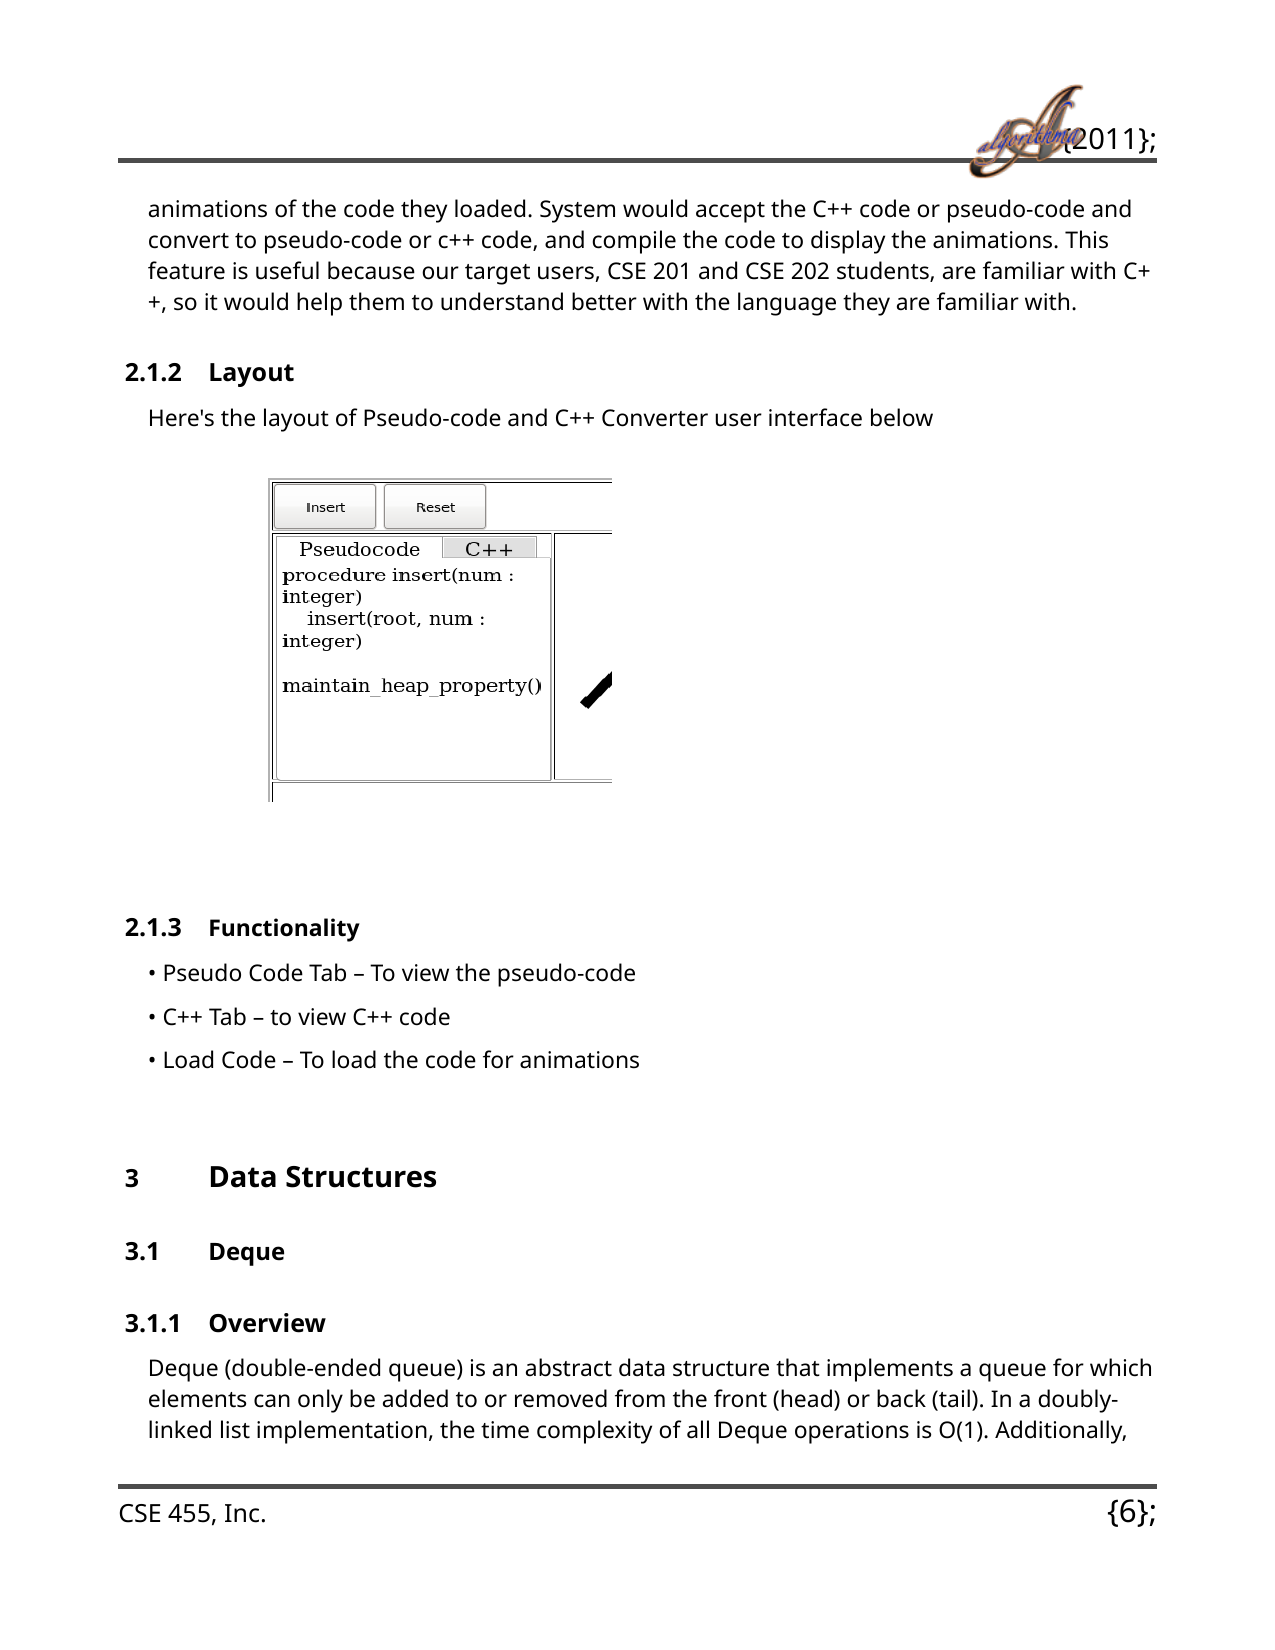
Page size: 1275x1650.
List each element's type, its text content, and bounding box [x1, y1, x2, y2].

subtitle Data Structures [118, 1157, 1157, 1196]
subtitle Overview [118, 1305, 1157, 1339]
text • Load Code – To load the code for animations [148, 1044, 1157, 1075]
subtitle Functionality [118, 910, 1157, 944]
text animations of the code they loaded. System would accept the C++ code or pseudo-code and convert to pseudo-code or c++ code, and compile the code to display the animations. This feature is useful because our target users, CSE 201 and CSE 202 students, are familiar with C++, so it would help them to understand better with the language they are familiar with. [148, 192, 1157, 317]
picture [966, 83, 1087, 180]
text • Pseudo Code Tab – To view the pseudo-code [148, 957, 1157, 988]
text Deque (double-ended queue) is an abstract data structure that implements a queue for which elements can only be added to or removed from the front (head) or back (tail). In a doubly-linked list implementation, the time complexity of all Deque operations is O(1). Additionally, [148, 1352, 1157, 1446]
text • C++ Tab – to view C++ code [148, 1000, 1157, 1032]
subtitle Deque [118, 1234, 1157, 1268]
text Here's the layout of Pseudo-code and C++ Converter user interface below [148, 402, 1157, 433]
subtitle Layout [118, 355, 1157, 389]
picture [215, 459, 282, 802]
